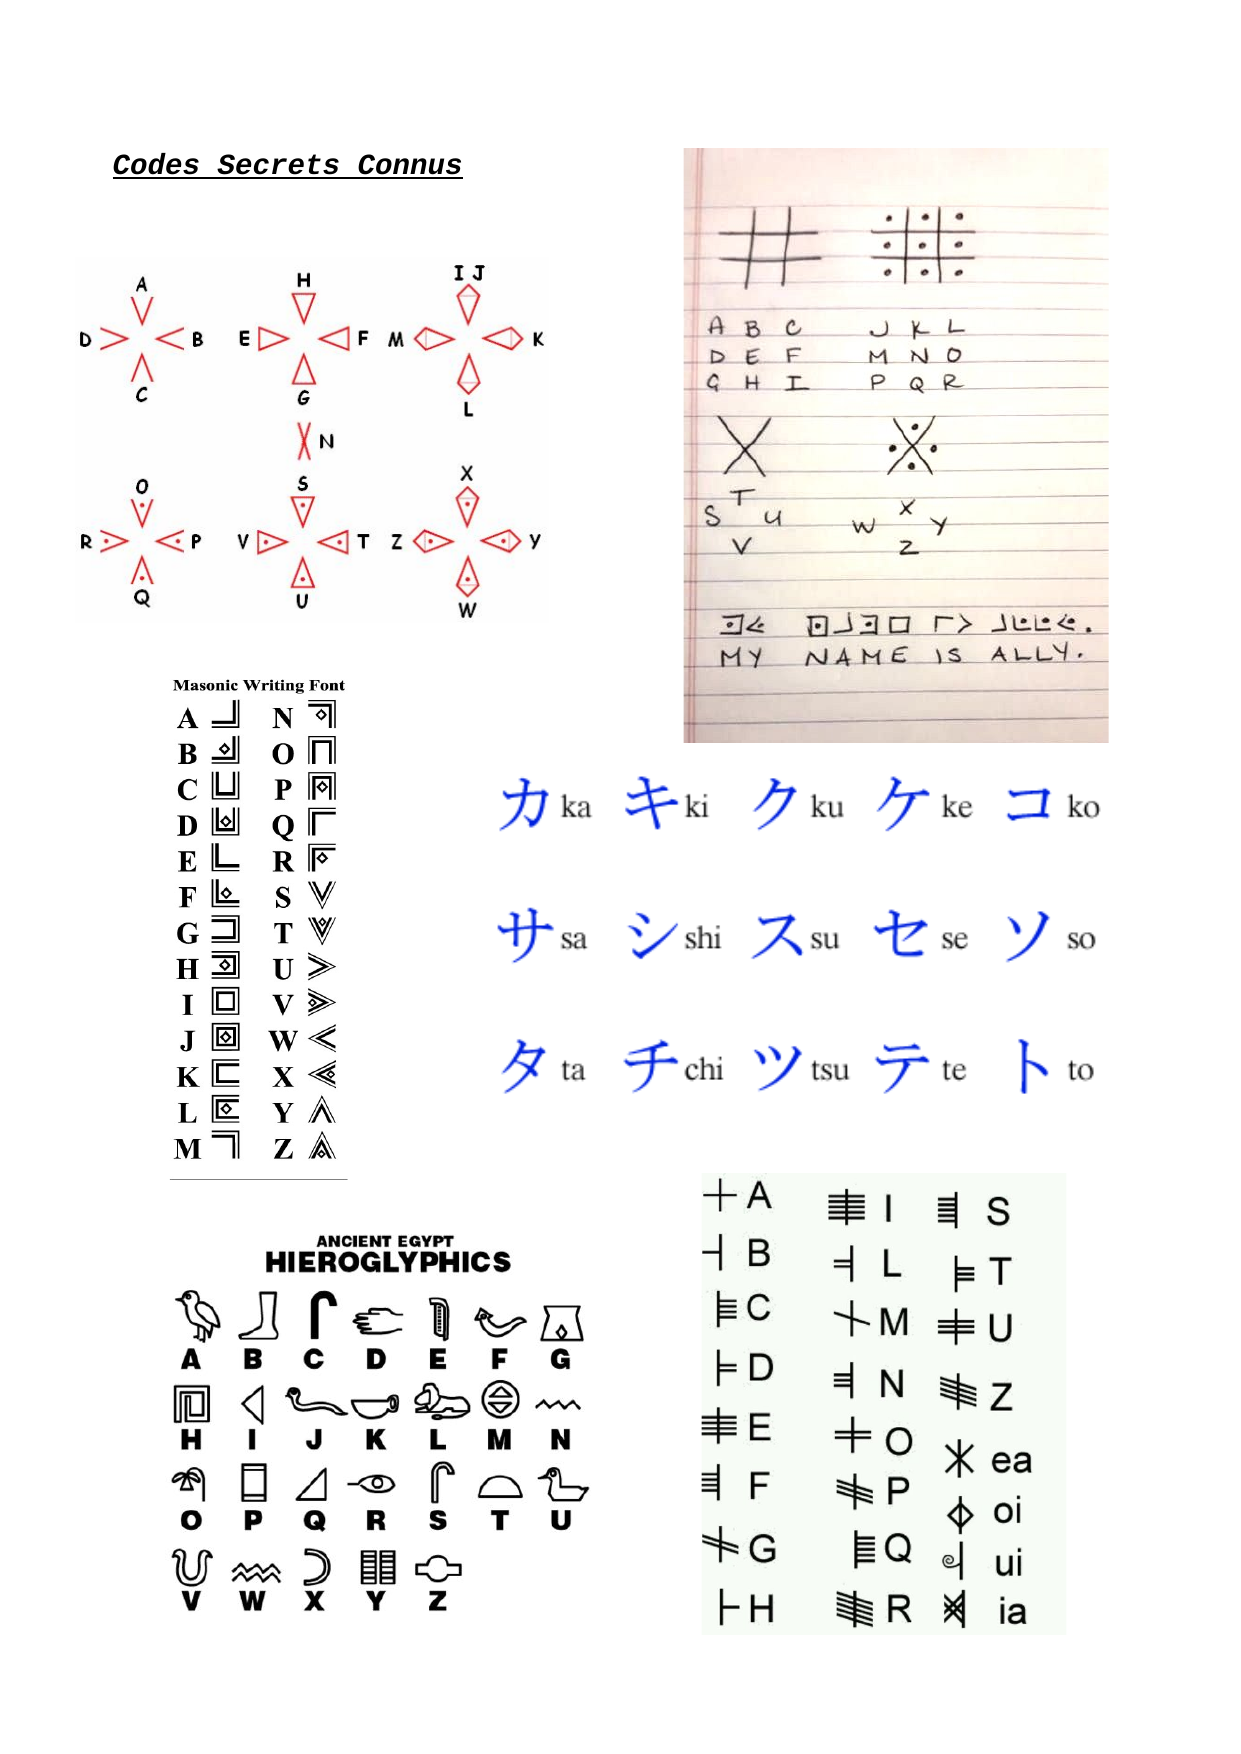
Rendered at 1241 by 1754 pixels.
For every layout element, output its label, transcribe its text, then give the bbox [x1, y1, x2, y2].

text [1109, 150, 1128, 183]
picture [165, 1234, 592, 1616]
picture [472, 148, 1134, 1136]
picture [701, 1173, 1067, 1635]
picture [169, 674, 348, 1180]
text Codes Secrets Connus [112, 150, 683, 183]
picture [75, 257, 549, 623]
